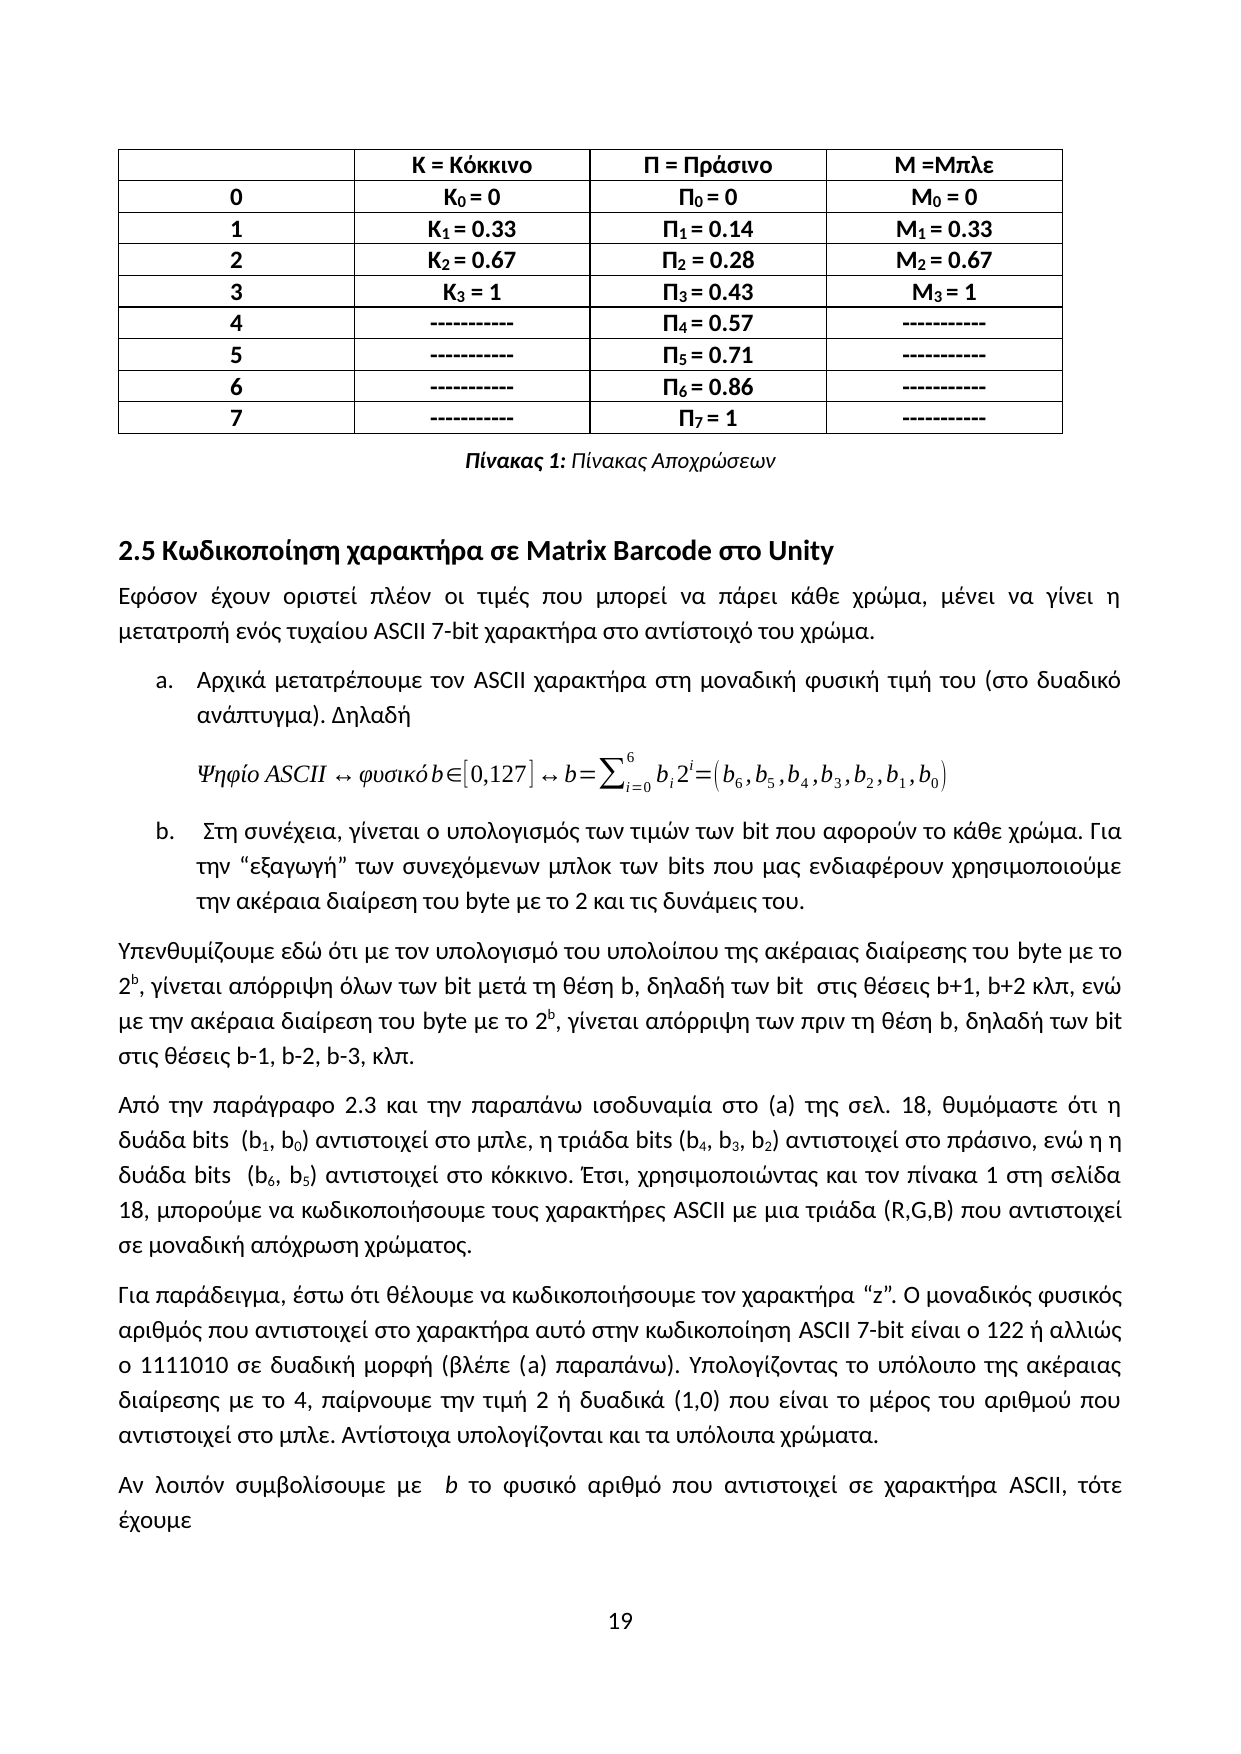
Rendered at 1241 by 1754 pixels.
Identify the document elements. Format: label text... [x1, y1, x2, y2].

text Αν λοιπόν συμβολίσουμε με b το φυσικό αριθμό που αντιστοιχεί σε χαρακτήρα ASCII, τότε έχουμε [118, 1469, 1122, 1534]
table_cell ----------- [355, 371, 589, 401]
text Για παράδειγμα, έστω ότι θέλουμε να κωδικοποιήσουμε τον χαρακτήρα “z”. Ο μοναδικός φυσικός αριθμός που αντιστοιχεί στο χαρακτήρα αυτό στην κωδικοποίηση ASCII 7-bit είναι ο 122 ή αλλιώς ο 1111010 σε δυαδική μορφή (βλέπε (a) παραπάνω). Υπολογίζοντας το υπόλοιπο της ακέραιας διαίρεσης με το 4, παίρνουμε την τιμή 2 ή δυαδικά (1,0) που είναι το μέρος του αριθμού που αντιστοιχεί στο μπλε. Αντίστοιχα υπολογίζονται και τα υπόλοιπα χρώματα. [118, 1279, 1122, 1450]
table_cell Μ3 = 1 [827, 276, 1062, 306]
table_cell Π3 = 0.43 [591, 276, 826, 306]
list Στη συνέχεια, γίνεται ο υπολογισμός των τιμών των bit που αφορούν το κάθε χρώμα. Για την “εξαγωγή” των συνεχόμενων μπλοκ των bits που μας ενδιαφέρουν χρησιμοποιούμε την ακέραια διαίρεση του byte με το 2 και τις δυνάμεις του. [155, 816, 1122, 916]
table_cell Π4 = 0.57 [591, 308, 826, 338]
table_cell Π2 = 0.28 [591, 244, 826, 275]
table_header [119, 150, 354, 180]
table_cell Π6 = 0.86 [591, 371, 826, 401]
table_cell 7 [119, 402, 354, 433]
text Από την παράγραφο 2.3 και την παραπάνω ισοδυναμία στο (a) της σελ. 18, θυμόμαστε ότι η δυάδα bits (b1, b0) αντιστοιχεί στο μπλε, η τριάδα bits (b4, b3, b2) αντιστοιχεί στο πράσινο, ενώ η η δυάδα bits (b6, b5) αντιστοιχεί στο κόκκινο. Έτσι, χρησιμοποιώντας και τον πίνακα 1 στη σελίδα 18, μπορούμε να κωδικοποιήσουμε τους χαρακτήρες ASCII με μια τριάδα (R,G,B) που αντιστοιχεί σε μοναδική απόχρωση χρώματος. [118, 1090, 1122, 1260]
table_cell ----------- [827, 308, 1062, 338]
table_cell Κ3 = 1 [355, 276, 589, 306]
table_cell 4 [119, 308, 354, 338]
table_cell Κ1 = 0.33 [355, 213, 589, 243]
table_cell 1 [119, 213, 354, 243]
table_cell 6 [119, 371, 354, 401]
table_cell Μ2 = 0.67 [827, 244, 1062, 275]
table_cell Π0 = 0 [591, 181, 826, 212]
table_cell ----------- [827, 339, 1062, 369]
table_cell Κ2 = 0.67 [355, 244, 589, 275]
table_cell 3 [119, 276, 354, 306]
table_cell 2 [119, 244, 354, 275]
table_cell Μ0 = 0 [827, 181, 1062, 212]
table_cell 5 [119, 339, 354, 369]
table_cell ----------- [355, 402, 589, 433]
table_cell Κ0 = 0 [355, 181, 589, 212]
text Πίνακας 1: Πίνακας Αποχρώσεων [118, 446, 1122, 474]
table_header Μ =Μπλε [827, 150, 1062, 180]
text Υπενθυμίζουμε εδώ ότι με τον υπολογισμό του υπολοίπου της ακέραιας διαίρεσης του byte με το 2b, γίνεται απόρριψη όλων των bit μετά τη θέση b, δηλαδή των bit στις θέσεις b+1, b+2 κλπ, ενώ με την ακέραια διαίρεση του byte με το 2b, γίνεται απόρριψη των πριν τη θέση b, δηλαδή των bit στις θέσεις b-1, b-2, b-3, κλπ. [118, 935, 1122, 1071]
table_cell Π7 = 1 [591, 402, 826, 433]
table_cell ----------- [827, 371, 1062, 401]
table_cell ----------- [355, 308, 589, 338]
table_cell Π5 = 0.71 [591, 339, 826, 369]
list Αρχικά μετατρέπουμε τον ASCII χαρακτήρα στη μοναδική φυσική τιμή του (στο δυαδικό ανάπτυγμα). Δηλαδή [155, 664, 1122, 730]
table_header K = Kόκκινο [355, 150, 589, 180]
text Εφόσον έχουν οριστεί πλέον οι τιμές που μπορεί να πάρει κάθε χρώμα, μένει να γίνει η μετατροπή ενός τυχαίου ASCII 7-bit χαρακτήρα στο αντίστοιχό του χρώμα. [118, 580, 1122, 646]
table_cell Μ1 = 0.33 [827, 213, 1062, 243]
table_header Π = Πράσινο [591, 150, 826, 180]
table_cell 0 [119, 181, 354, 212]
table_cell ----------- [355, 339, 589, 369]
subtitle 2.5 Κωδικοποίηση χαρακτήρα σε Matrix Barcode στο Unity [118, 532, 1122, 567]
table_cell Π1 = 0.14 [591, 213, 826, 243]
table_cell ----------- [827, 402, 1062, 433]
